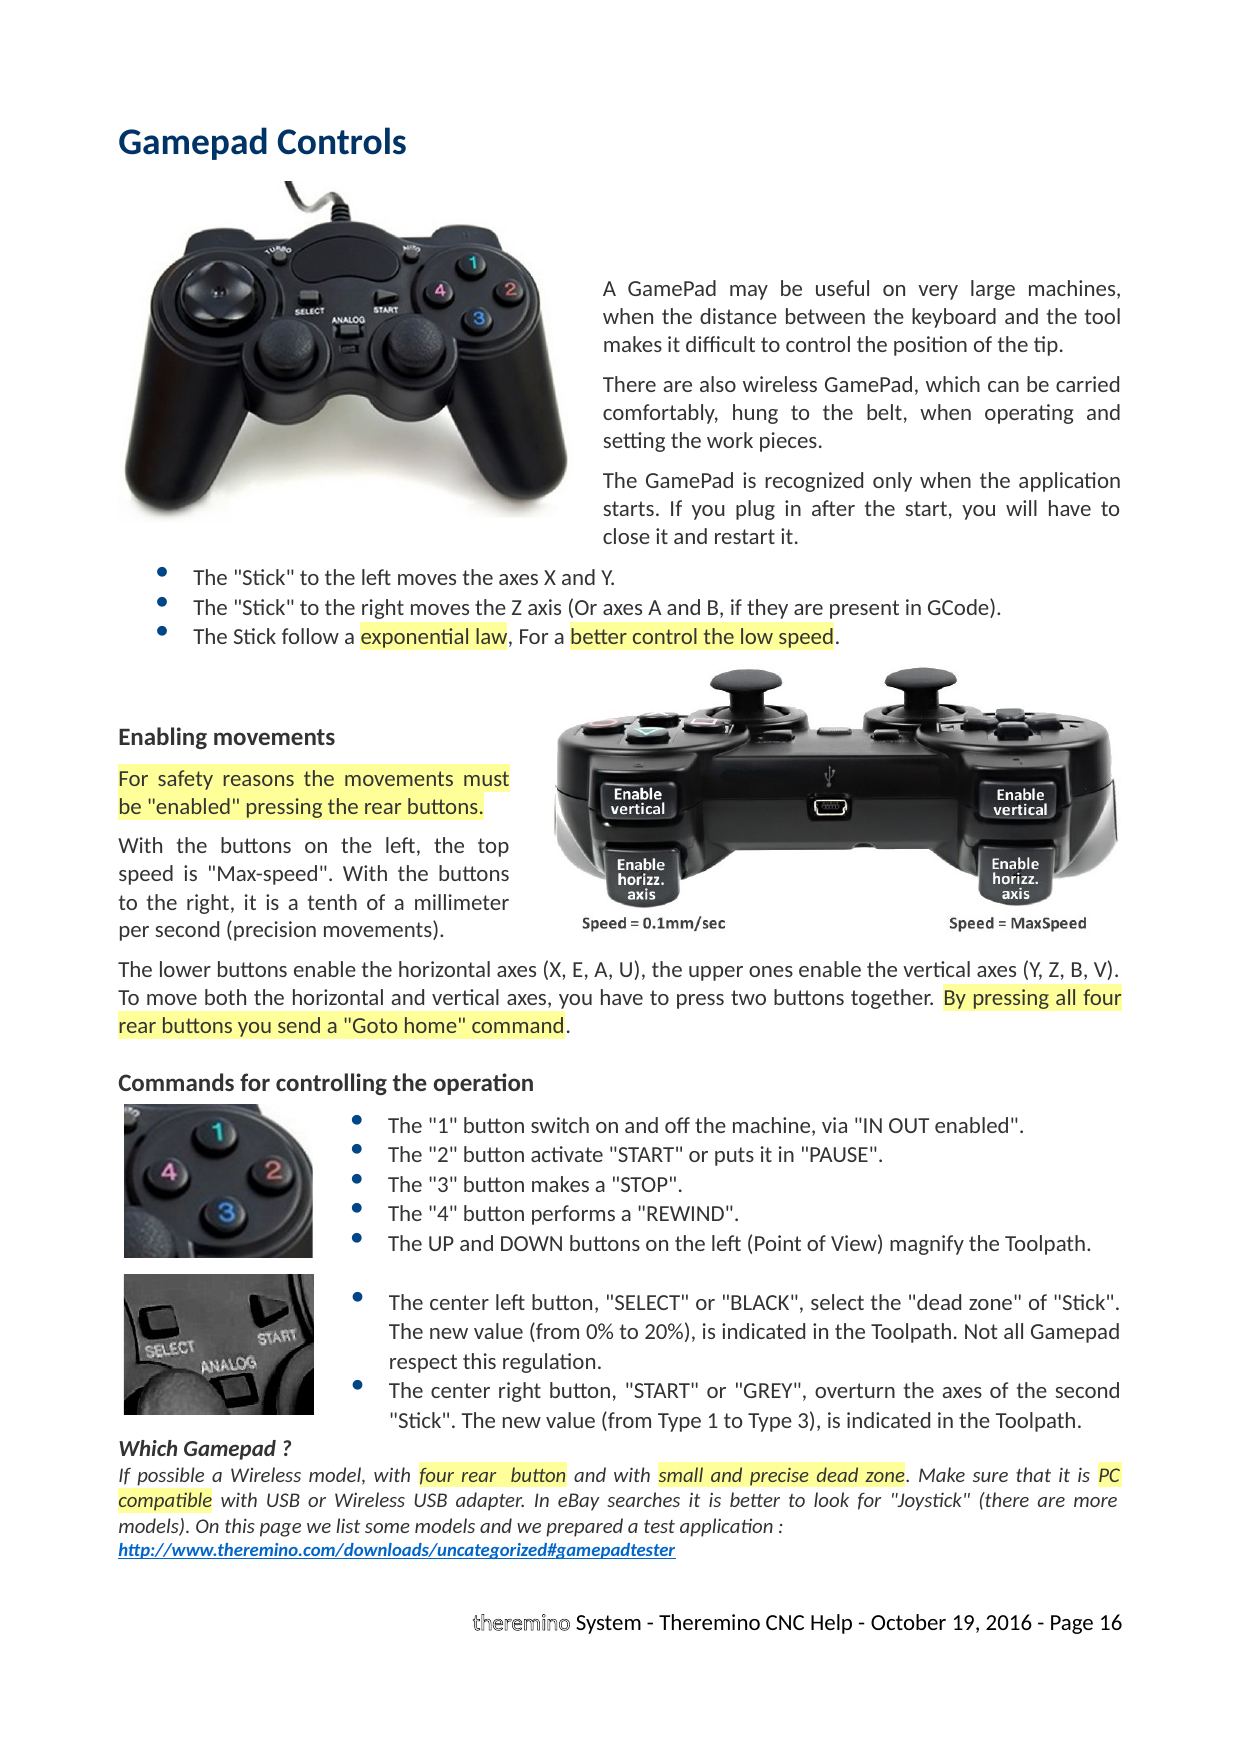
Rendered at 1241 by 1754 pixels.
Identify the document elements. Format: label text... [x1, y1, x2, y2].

text A GamePad may be useful on very large machines, when the distance between the keyboard and the tool makes it difficult to control the position of the tip. [574, 274, 1122, 358]
list The "1" button switch on and off the machine, via "IN OUT enabled". [313, 1110, 1122, 1139]
text Which Gamepad ? If possible a Wireless model, with four rear button and with small and precise dead zone. Make sure that it is PC compatible with USB or Wireless USB adapter. In eBay searches it is better to look for "Joystick" (there are more models). On this page we list some models and we prepared a test application : http://www.theremino.com/downloads/uncategorized#gamepadtester [118, 1434, 1122, 1561]
list The "2" button activate "START" or puts it in "PAUSE". [313, 1139, 1122, 1169]
text The lower buttons enable the horizontal axes (X, E, A, U), the upper ones enable the vertical axes (Y, Z, B, V). To move both the horizontal and vertical axes, you have to press two buttons together. By pressing all four rear buttons you send a "Goto home" command. Commands for controlling the operation [118, 955, 1122, 1098]
text Enabling movements [118, 721, 539, 752]
list The "4" button performs a "REWIND". [313, 1198, 1122, 1228]
list The center right button, "START" or "GREY", overturn the axes of the second "Stick". The new value (from Type 1 to Type 3), is indicated in the Toolpath. [156, 1375, 1122, 1434]
picture [124, 1104, 313, 1258]
list The Stick follow a exponential law, For a better control the low speed. [156, 621, 1122, 650]
text For safety reasons the movements must be "enabled" pressing the rear buttons. [118, 764, 539, 820]
list The "Stick" to the right moves the Z axis (Or axes A and B, if they are present in GCode). [156, 591, 1122, 621]
list The center left button, "SELECT" or "BLACK", select the "dead zone" of "Stick". The new value (from 0% to 20%), is indicated in the Toolpath. Not all Gamepad respect this regulation. [314, 1287, 1122, 1375]
picture [539, 658, 1129, 943]
list The UP and DOWN buttons on the left (Point of View) magnify the Toolpath. [313, 1228, 1122, 1257]
subtitle Gamepad Controls [118, 118, 1122, 164]
text There are also wireless GamePad, which can be carried comfortably, hung to the belt, when operating and setting the work pieces. [574, 370, 1122, 454]
text With the buttons on the left, the top speed is "Max-speed". With the buttons to the right, it is a tenth of a millimeter per second (precision movements). [118, 832, 1122, 944]
list The "3" button makes a "STOP". [313, 1169, 1122, 1198]
text The GamePad is recognized only when the application starts. If you plug in after the start, you will have to close it and restart it. [118, 466, 1122, 550]
picture [116, 181, 574, 523]
picture [123, 1274, 314, 1415]
list The "Stick" to the left moves the axes X and Y. [156, 562, 1122, 591]
